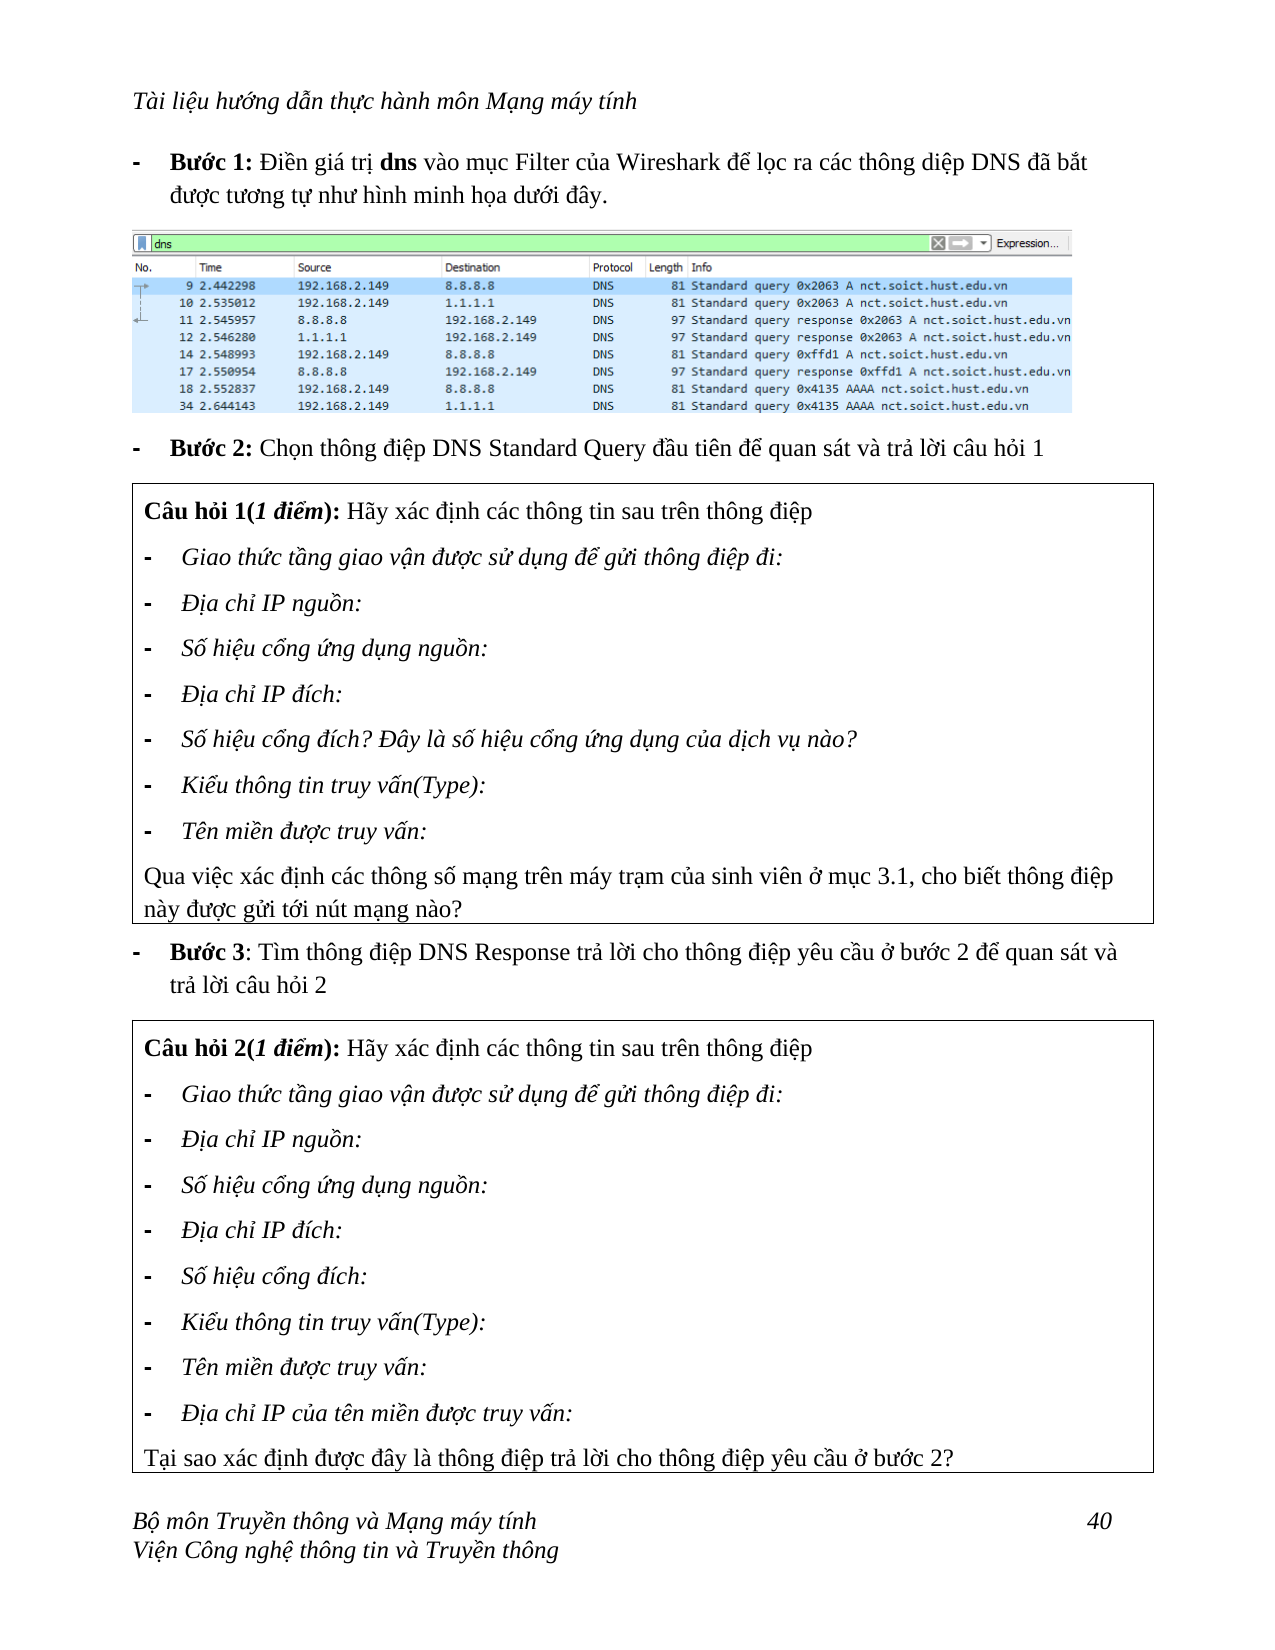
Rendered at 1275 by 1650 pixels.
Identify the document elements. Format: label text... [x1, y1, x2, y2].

picture [132, 229, 1073, 413]
table_header Câu hỏi 1(1 điểm): Hãy xác định các thông tin sau trên thông điệp Giao thức tầng giao vận được sử dụng để gửi thông điệp đi: Địa chỉ IP nguồn: Số hiệu cổng ứng dụng nguồn: Địa chỉ IP đích: Số hiệu cổng đích? Đây là số hiệu cổng ứng dụng của dịch vụ nào? Kiểu thông tin truy vấn(Type): Tên miền được truy vấn: Qua việc xác định các thông số mạng trên máy trạm của sinh viên ở mục 3.1, cho biết thông điệp này được gửi tới nút mạng nào? [133, 484, 1153, 923]
list Bước 1: Điền giá trị dns vào mục Filter của Wireshark để lọc ra các thông diệp DNS đã bắt được tương tự như hình minh họa dưới đây. [132, 147, 1125, 209]
list Bước 3: Tìm thông điệp DNS Response trả lời cho thông điệp yêu cầu ở bước 2 để quan sát và trả lời câu hỏi 2 [132, 937, 1125, 998]
table_header Câu hỏi 2(1 điểm): Hãy xác định các thông tin sau trên thông điệp Giao thức tầng giao vận được sử dụng để gửi thông điệp đi: Địa chỉ IP nguồn: Số hiệu cổng ứng dụng nguồn: Địa chỉ IP đích: Số hiệu cổng đích: Kiểu thông tin truy vấn(Type): Tên miền được truy vấn: Địa chỉ IP của tên miền được truy vấn: Tại sao xác định được đây là thông điệp trả lời cho thông điệp yêu cầu ở bước 2? [133, 1021, 1153, 1472]
list Bước 2: Chọn thông điệp DNS Standard Query đầu tiên để quan sát và trả lời câu hỏi 1 [132, 433, 1125, 462]
